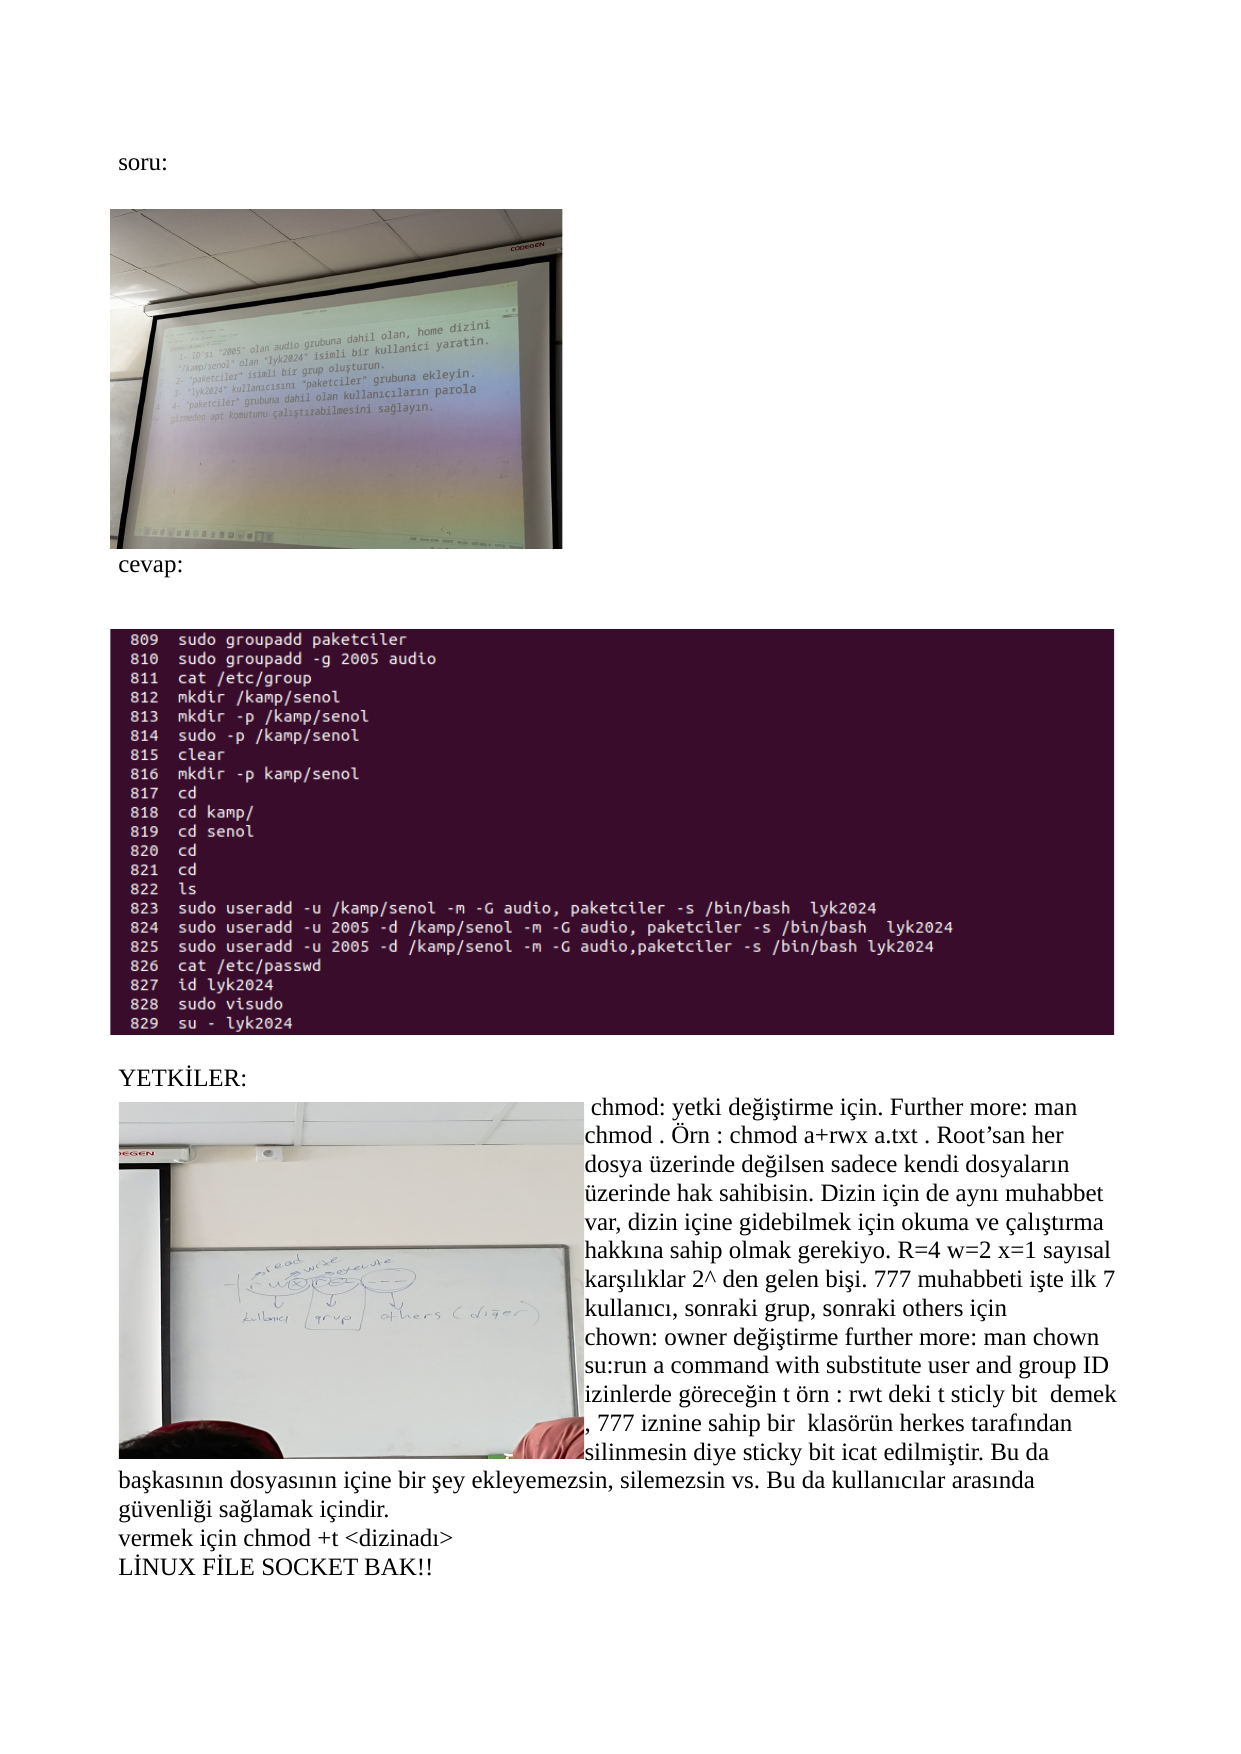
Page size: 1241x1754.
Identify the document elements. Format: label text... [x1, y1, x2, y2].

text chmod: yetki değiştirme için. Further more: man chmod . Örn : chmod a+rwx a.txt . Root’san her dosya üzerinde değilsen sadece kendi dosyaların üzerinde hak sahibisin. Dizin için de aynı muhabbet var, dizin içine gidebilmek için okuma ve çalıştırma hakkına sahip olmak gerekiyo. R=4 w=2 x=1 sayısal karşılıklar 2^ den gelen bişi. 777 muhabbeti işte ilk 7 kullanıcı, sonraki grup, sonraki others için [118, 1092, 1122, 1322]
picture [110, 209, 563, 549]
text chown: owner değiştirme further more: man chown su:run a command with substitute user and group ID [585, 1322, 1122, 1379]
text vermek için chmod +t <dizinadı> LİNUX FİLE SOCKET BAK!! [118, 1523, 1122, 1581]
picture [110, 629, 1115, 1035]
text izinlerde göreceğin t örn : rwt deki t sticly bit demek , 777 iznine sahip bir klasörün herkes tarafından silinmesin diye sticky bit icat edilmiştir. Bu da başkasının dosyasının içine bir şey ekleyemezsin, silemezsin vs. Bu da kullanıcılar arasında güvenliği sağlamak içindir. [118, 1379, 1122, 1523]
picture [118, 1102, 585, 1459]
text soru: cevap: YETKİLER: [118, 147, 1122, 1092]
